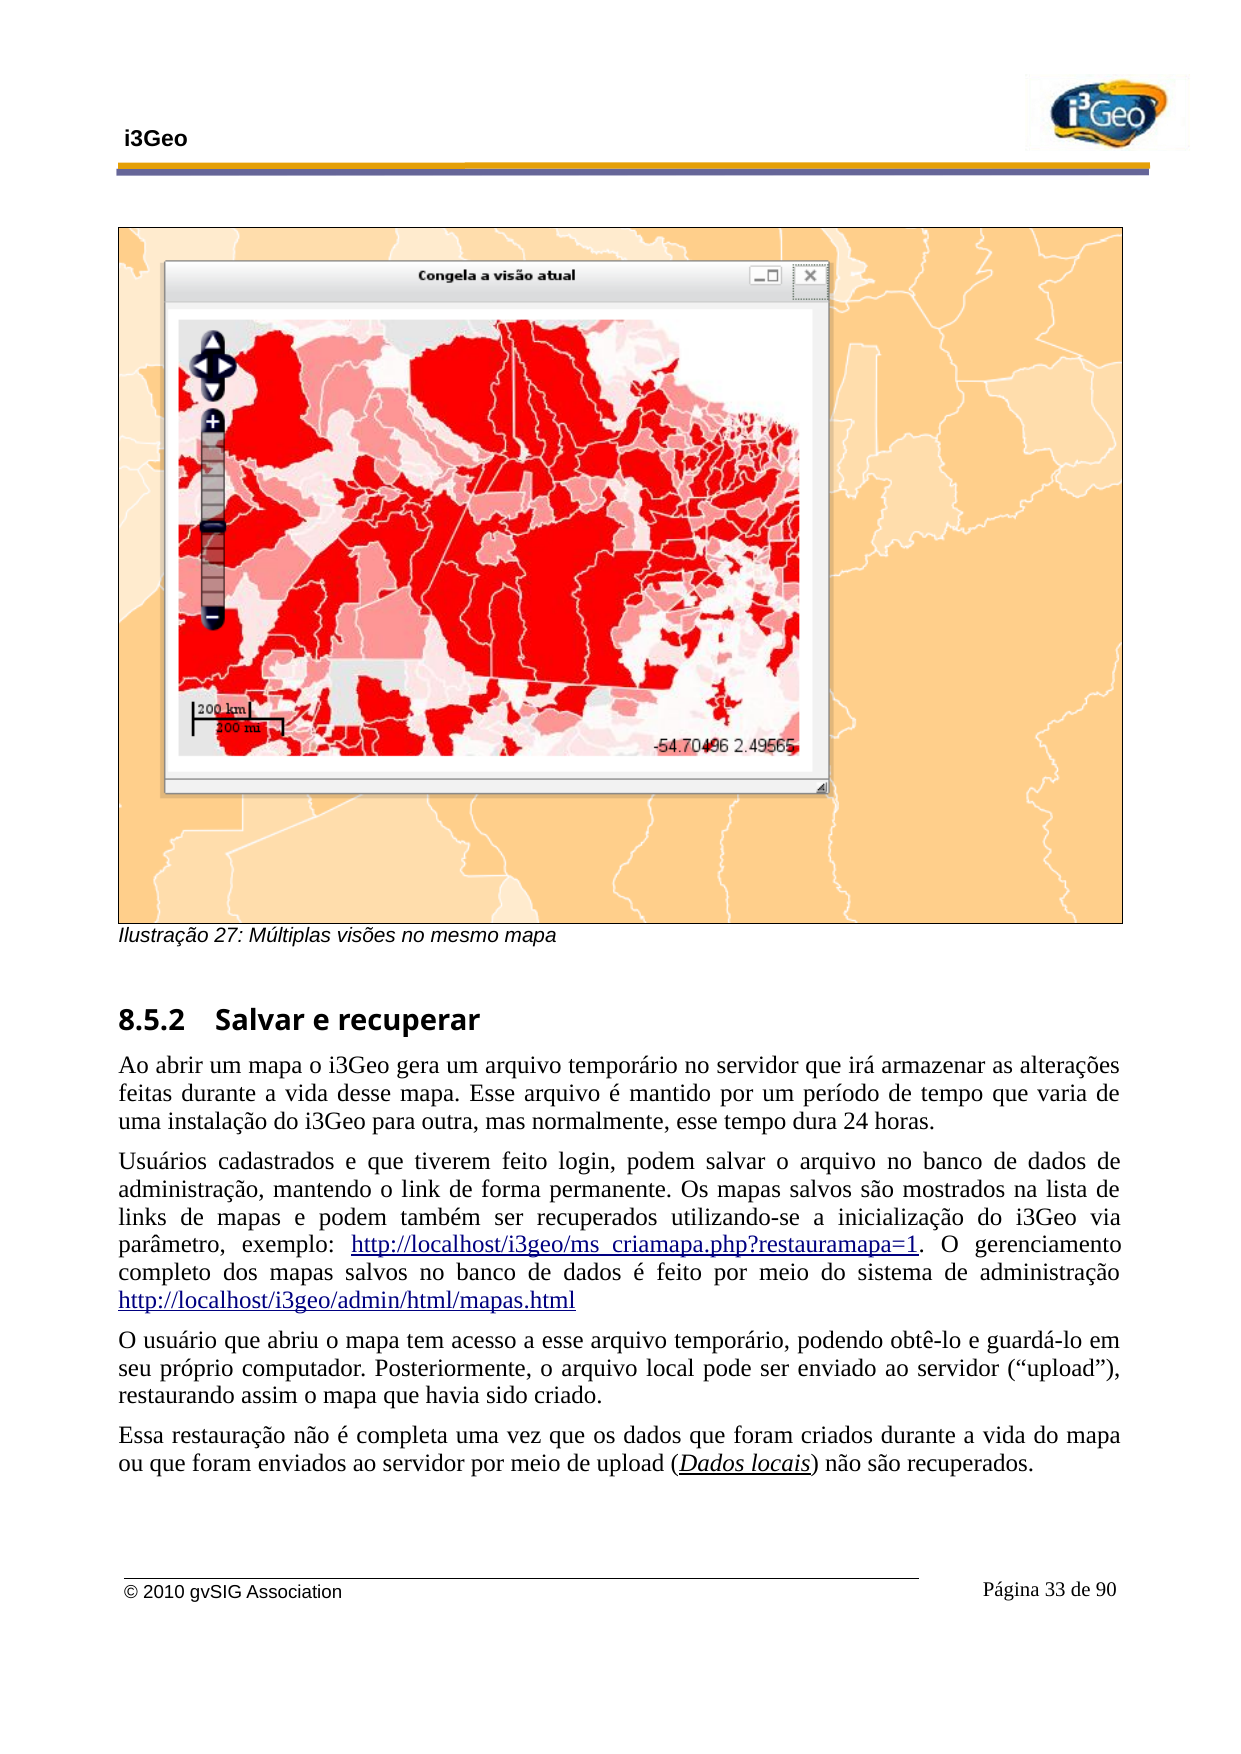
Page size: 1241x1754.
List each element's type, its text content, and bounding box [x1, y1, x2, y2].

text Ao abrir um mapa o i3Geo gera um arquivo temporário no servidor que irá armazenar as alterações feitas durante a vida desse mapa. Esse arquivo é mantido por um período de tempo que varia de uma instalação do i3Geo para outra, mas normalmente, esse tempo dura 24 horas. [118, 1052, 1122, 1135]
subtitle Salvar e recuperar [118, 999, 1122, 1039]
picture [119, 228, 1122, 923]
text Ilustração 27: Múltiplas visões no mesmo mapa [118, 924, 1122, 947]
text Essa restauração não é completa uma vez que os dados que foram criados durante a vida do mapa ou que foram enviados ao servidor por meio de upload (Dados locais) não são recuperados. [118, 1422, 1122, 1477]
picture [1025, 74, 1191, 151]
text O usuário que abriu o mapa tem acesso a esse arquivo temporário, podendo obtê-lo e guardá-lo em seu próprio computador. Posteriormente, o arquivo local pode ser enviado ao servidor (“upload”), restaurando assim o mapa que havia sido criado. [118, 1326, 1122, 1409]
text Usuários cadastrados e que tiverem feito login, podem salvar o arquivo no banco de dados de administração, mantendo o link de forma permanente. Os mapas salvos são mostrados na lista de links de mapas e podem também ser recuperados utilizando-se a inicialização do i3Geo via parâmetro, exemplo: http://localhost/i3geo/ms_criamapa.php?restauramapa=1. O gerenciamento completo dos mapas salvos no banco de dados é feito por meio do sistema de administração http://localhost/i3geo/admin/html/mapas.html [118, 1147, 1122, 1313]
